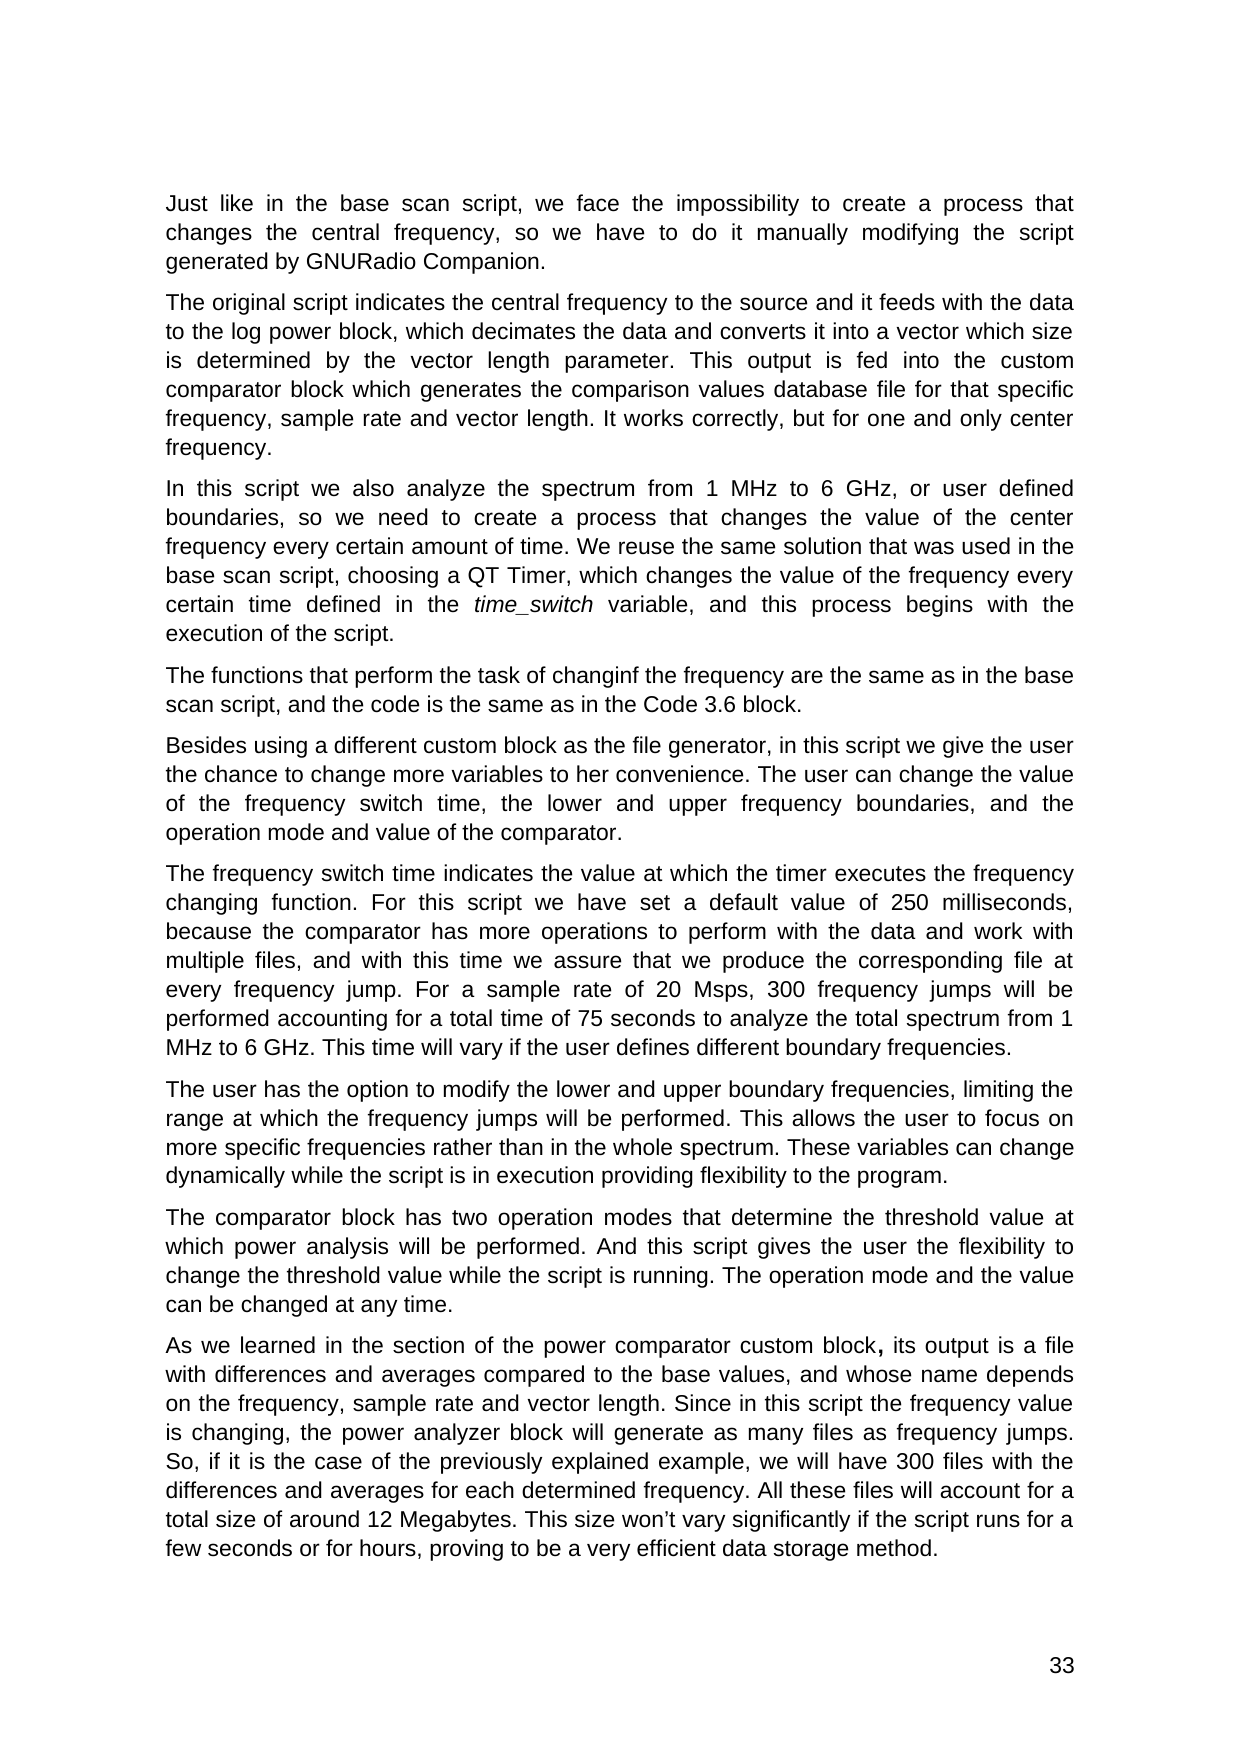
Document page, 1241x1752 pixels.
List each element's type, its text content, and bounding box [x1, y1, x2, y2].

text The user has the option to modify the lower and upper boundary frequencies, limiting the range at which the frequency jumps will be performed. This allows the user to focus on more specific frequencies rather than in the whole spectrum. These variables can change dynamically while the script is in execution providing flexibility to the program. [165, 1076, 1075, 1189]
text The original script indicates the central frequency to the source and it feeds with the data to the log power block, which decimates the data and converts it into a vector which size is determined by the vector length parameter. This output is fed into the custom comparator block which generates the comparison values database file for that specific frequency, sample rate and vector length. It works correctly, but for one and only center frequency. [165, 289, 1075, 460]
text In this script we also analyze the spectrum from 1 MHz to 6 GHz, or user defined boundaries, so we need to create a process that changes the value of the center frequency every certain amount of time. We reuse the same solution that was used in the base scan script, choosing a QT Timer, which changes the value of the frequency every certain time defined in the time_switch variable, and this process begins with the execution of the script. [165, 475, 1075, 646]
text The comparator block has two operation modes that determine the threshold value at which power analysis will be performed. And this script gives the user the flexibility to change the threshold value while the script is running. The operation mode and the value can be changed at any time. [165, 1204, 1075, 1317]
text Besides using a different custom block as the file generator, in this script we give the user the chance to change more variables to her convenience. The user can change the value of the frequency switch time, the lower and upper frequency boundaries, and the operation mode and value of the comparator. [165, 732, 1075, 845]
text As we learned in the section of the power comparator custom block, its output is a file with differences and averages compared to the base values, and whose name depends on the frequency, sample rate and vector length. Since in this script the frequency value is changing, the power analyzer block will generate as many files as frequency jumps. So, if it is the case of the previously explained example, we will have 300 files with the differences and averages for each determined frequency. All these files will account for a total size of around 12 Megabytes. This size won’t vary significantly if the script runs for a few seconds or for hours, proving to be a very efficient data storage method. [165, 1332, 1075, 1561]
text The frequency switch time indicates the value at which the timer executes the frequency changing function. For this script we have set a default value of 250 milliseconds, because the comparator has more operations to perform with the data and work with multiple files, and with this time we assure that we produce the corresponding file at every frequency jump. For a sample rate of 20 Msps, 300 frequency jumps will be performed accounting for a total time of 75 seconds to analyze the total spectrum from 1 MHz to 6 GHz. This time will vary if the user defines different boundary frequencies. [165, 860, 1075, 1060]
text The functions that perform the task of changinf the frequency are the same as in the base scan script, and the code is the same as in the Code 3.6 block. [165, 662, 1075, 717]
text Just like in the base scan script, we face the impossibility to create a process that changes the central frequency, so we have to do it manually modifying the script generated by GNURadio Companion. [165, 190, 1075, 274]
